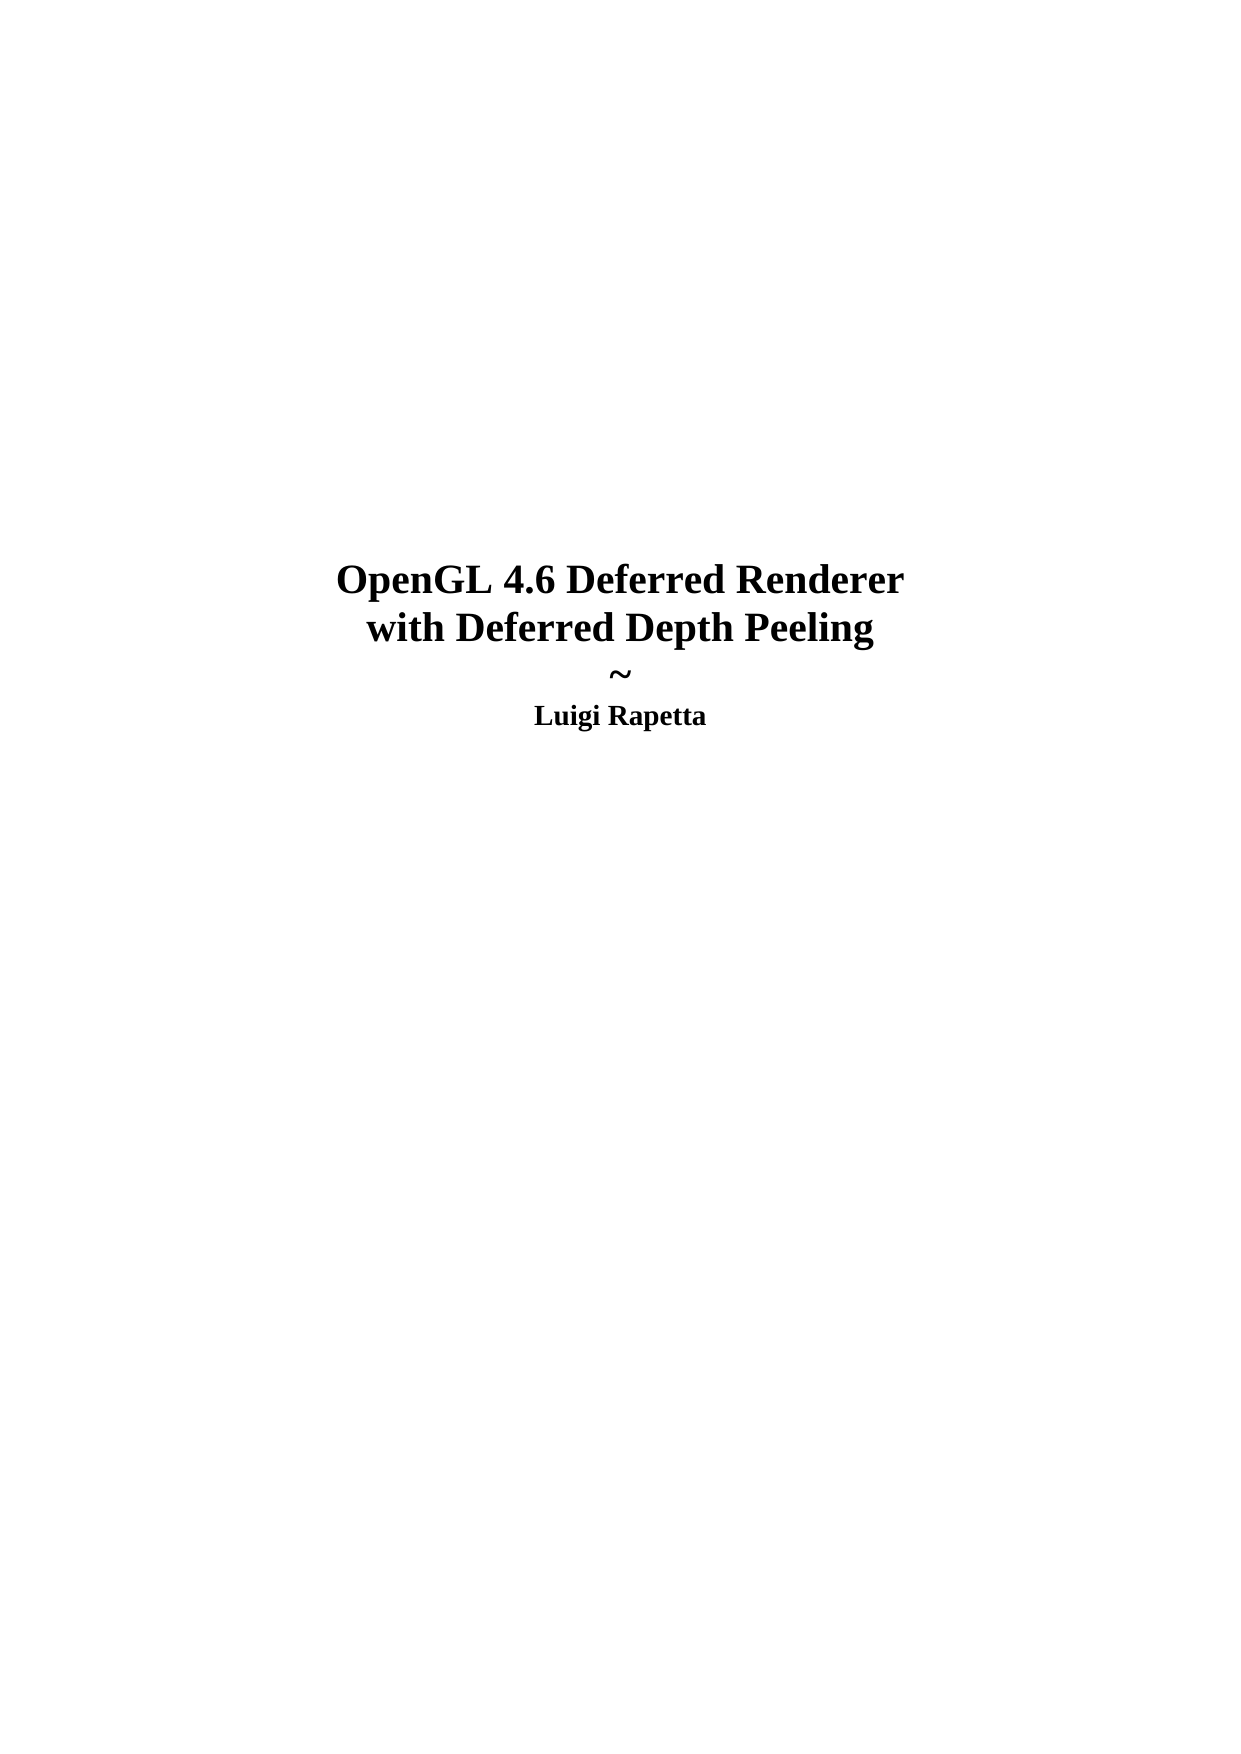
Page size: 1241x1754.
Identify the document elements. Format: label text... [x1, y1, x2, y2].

text Luigi Rapetta [118, 698, 1122, 731]
text OpenGL 4.6 Deferred Renderer [118, 554, 1122, 602]
text with Deferred Depth Peeling [118, 602, 1122, 650]
text ~ [118, 650, 1122, 698]
